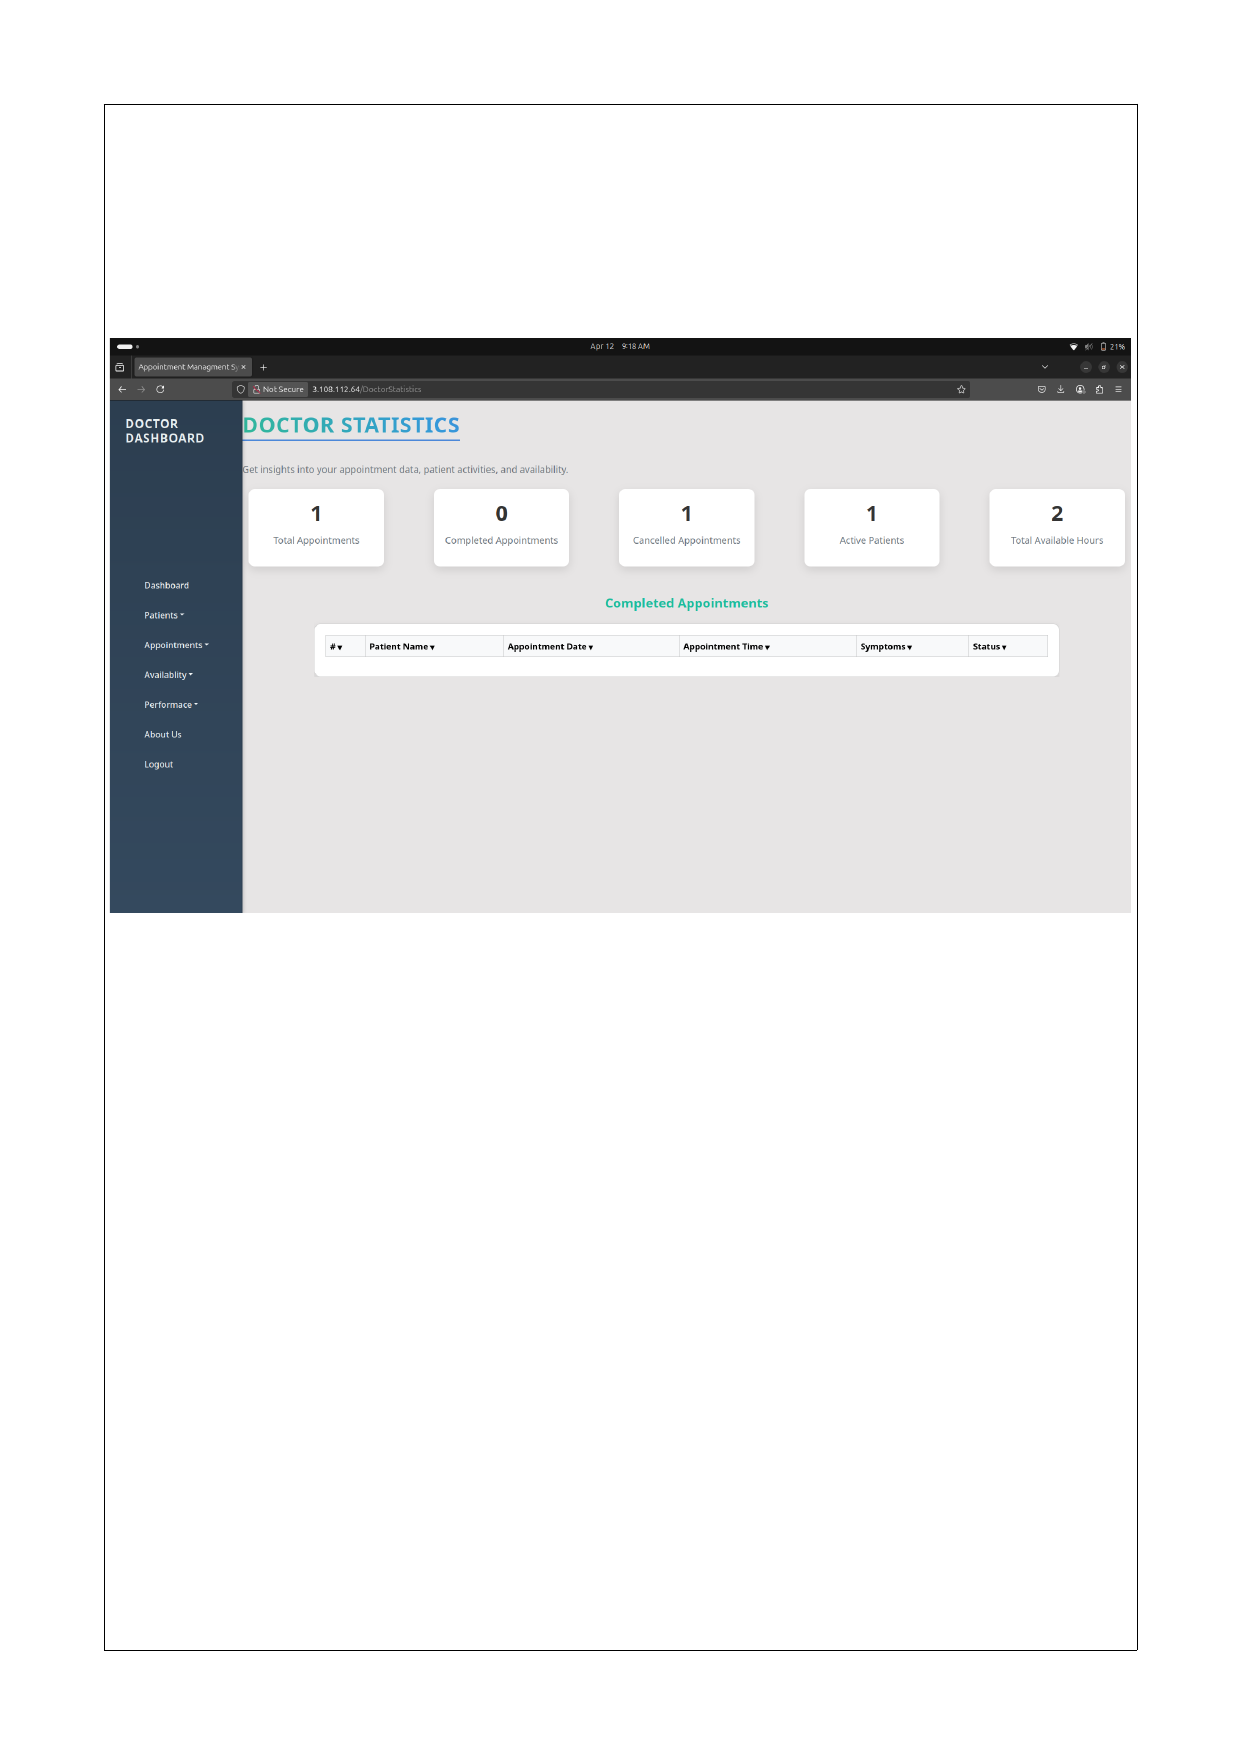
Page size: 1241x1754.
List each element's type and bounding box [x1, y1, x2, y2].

picture [109, 338, 1131, 913]
